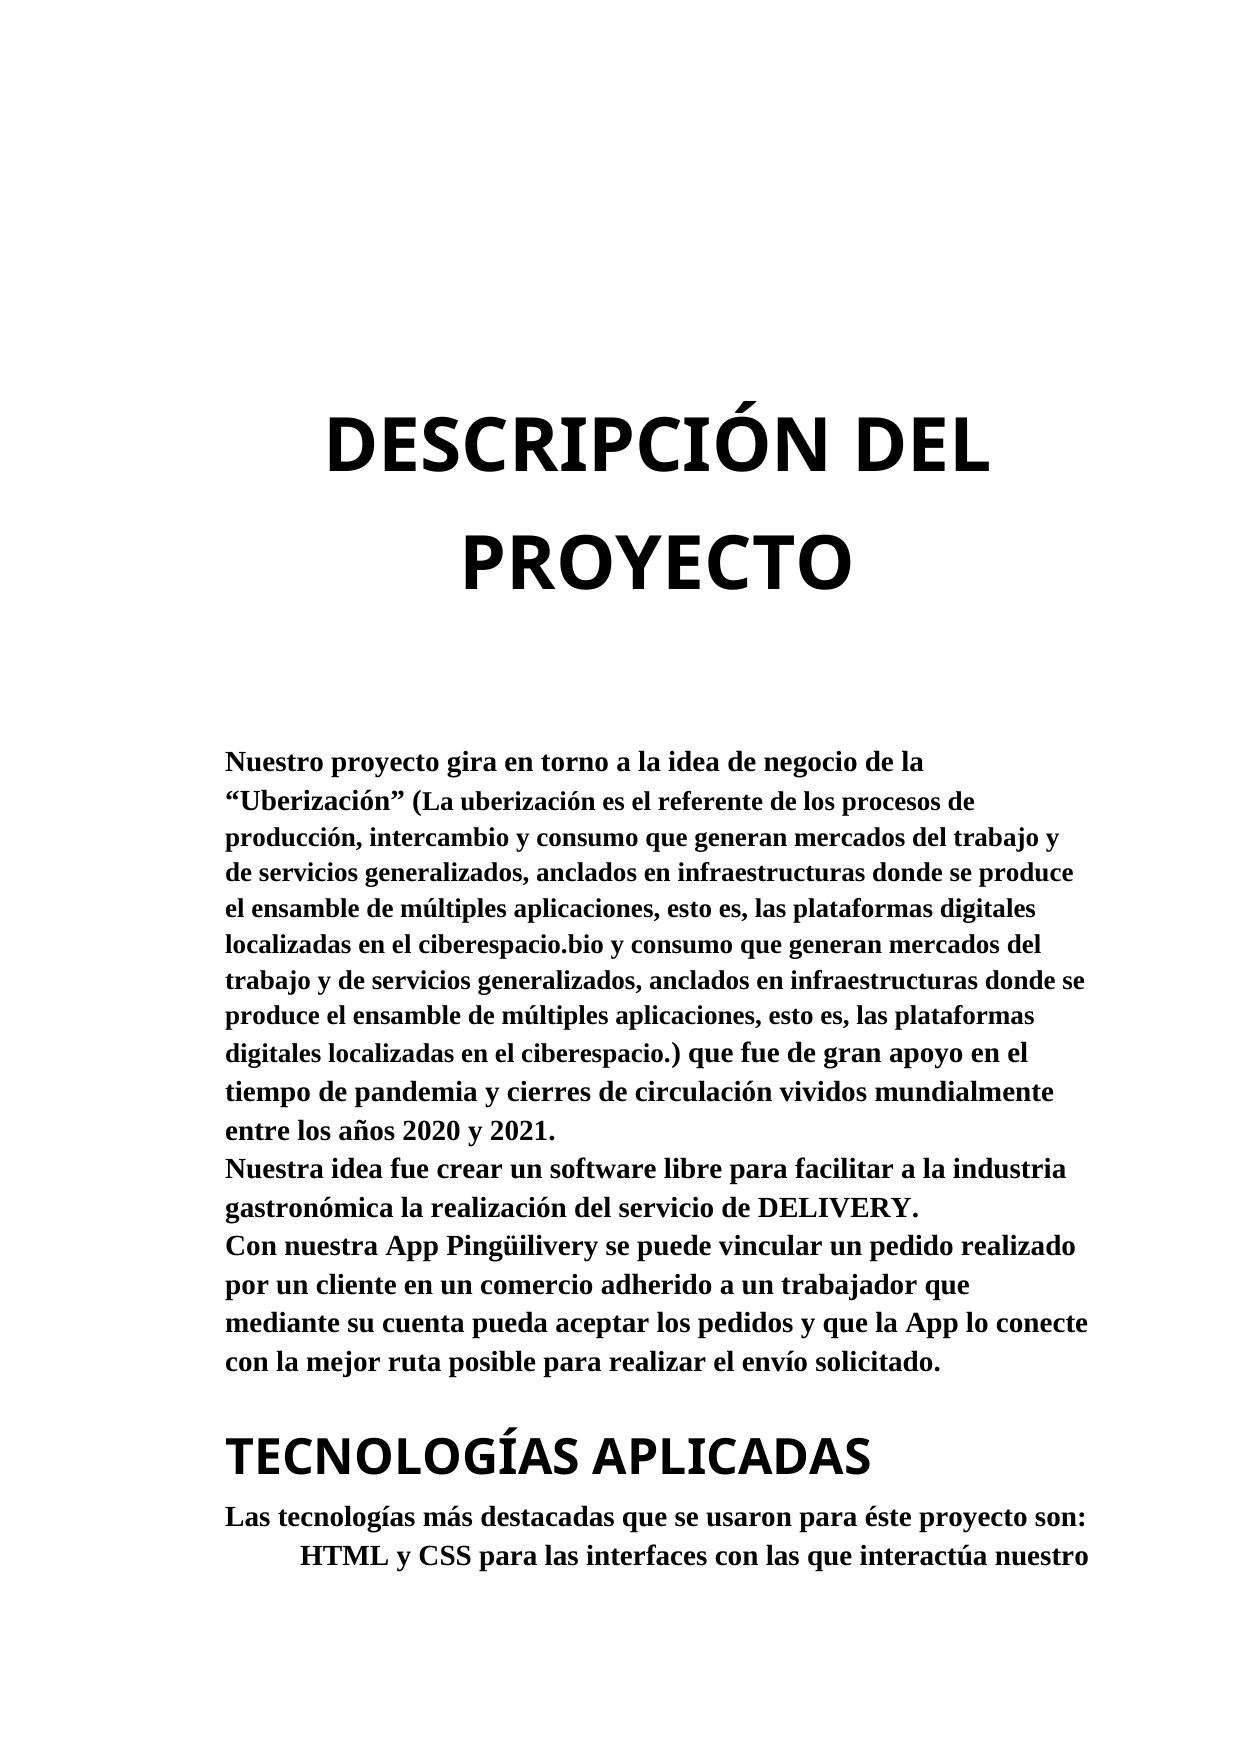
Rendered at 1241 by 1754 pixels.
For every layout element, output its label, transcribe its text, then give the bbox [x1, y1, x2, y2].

text Las tecnologías más destacadas que se usaron para éste proyecto son: [225, 1499, 1090, 1533]
text Nuestra idea fue crear un software libre para facilitar a la industria gastronómica la realización del servicio de DELIVERY. [225, 1151, 1090, 1223]
text Con nuestra App Pingüilivery se puede vincular un pedido realizado por un cliente en un comercio adherido a un trabajador que mediante su cuenta pueda aceptar los pedidos y que la App lo conecte con la mejor ruta posible para realizar el envío solicitado. [225, 1228, 1090, 1377]
text HTML y CSS para las interfaces con las que interactúa nuestro [225, 1538, 1090, 1571]
text Nuestro proyecto gira en torno a la idea de negocio de la “Uberización” (La uberización es el referente de los procesos de producción, intercambio y consumo que generan mercados del trabajo y de servicios generalizados, anclados en infraestructuras donde se produce el ensamble de múltiples aplicaciones, esto es, las plataformas digitales localizadas en el ciberespacio.bio y consumo que generan mercados del trabajo y de servicios generalizados, anclados en infraestructuras donde se produce el ensamble de múltiples aplicaciones, esto es, las plataformas digitales localizadas en el ciberespacio.) que fue de gran apoyo en el tiempo de pandemia y cierres de circulación vividos mundialmente entre los años 2020 y 2021. [225, 744, 1090, 1146]
text TECNOLOGÍAS APLICADAS [225, 1421, 1090, 1489]
text DESCRIPCIÓN DEL PROYECTO [225, 392, 1090, 611]
